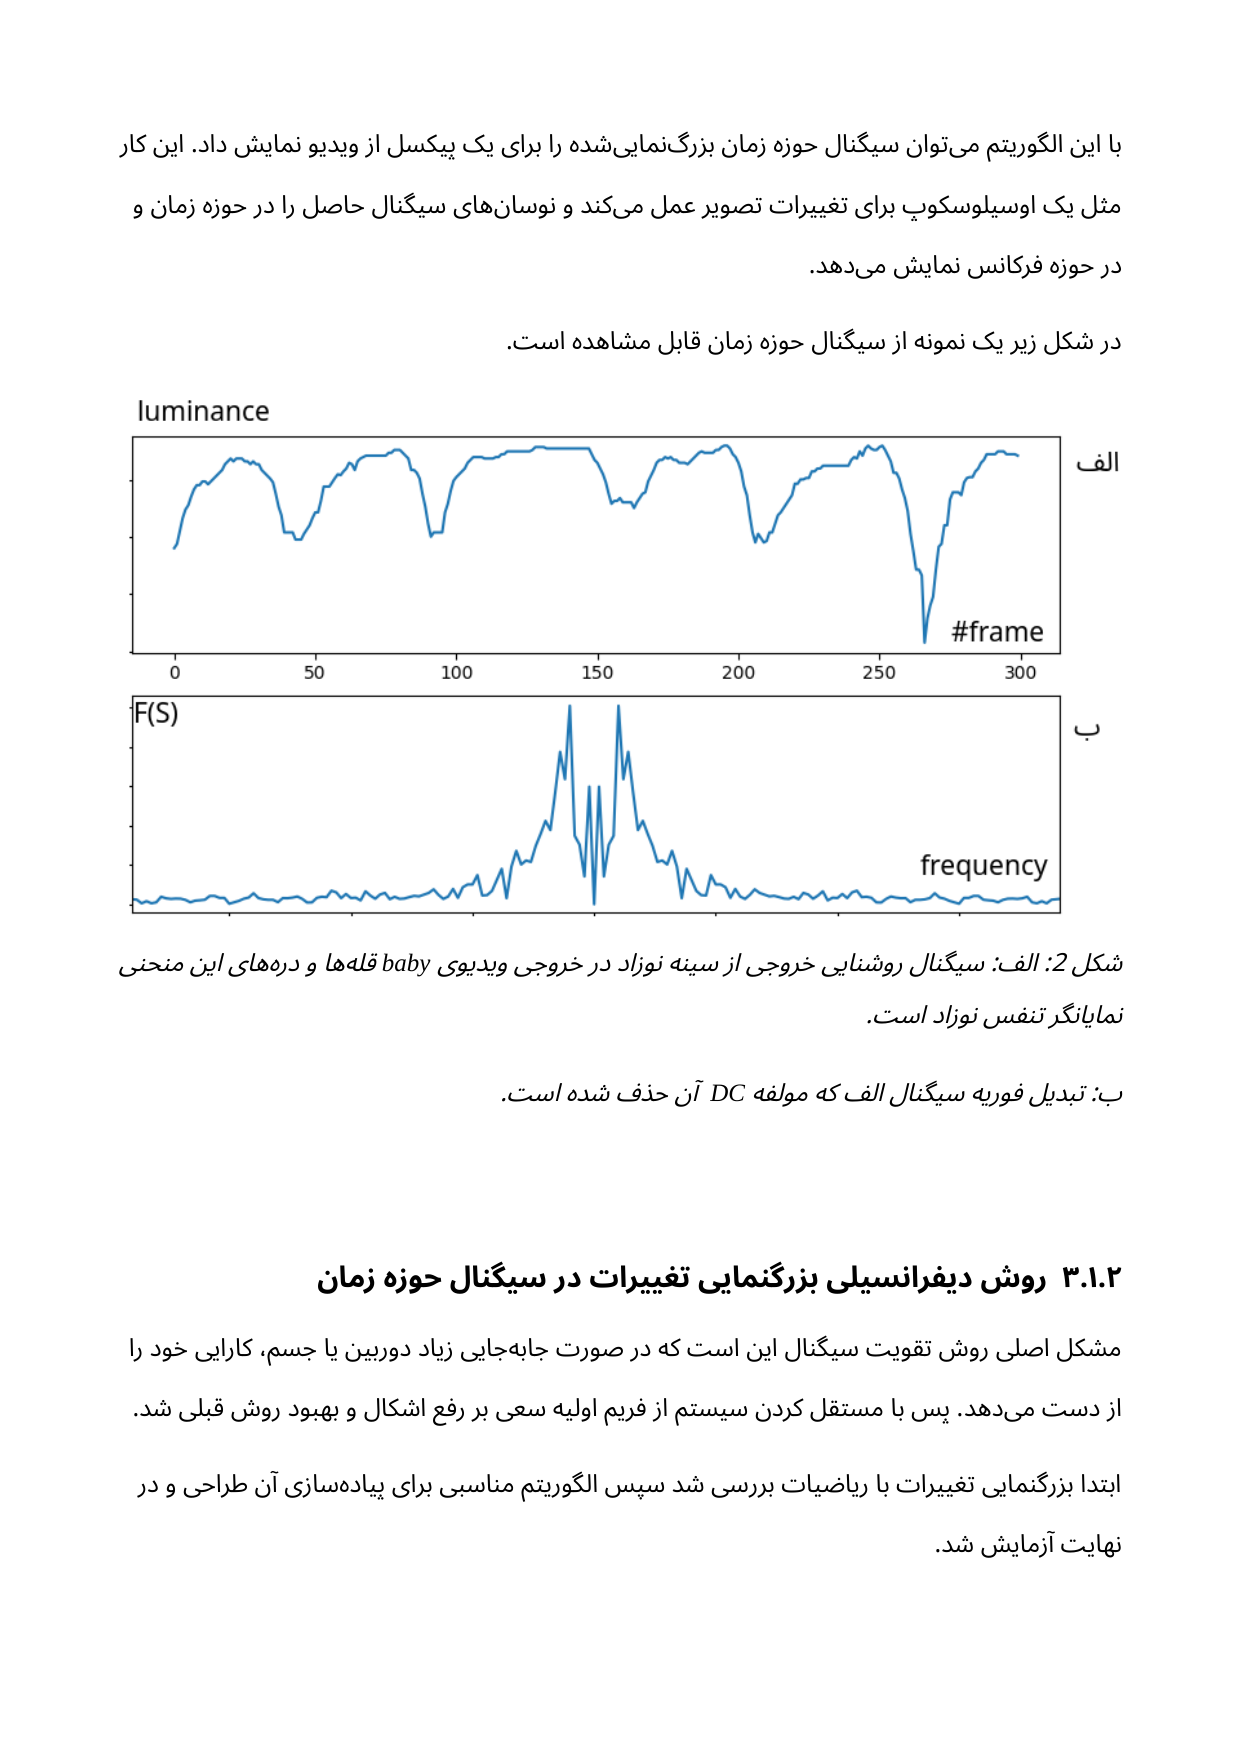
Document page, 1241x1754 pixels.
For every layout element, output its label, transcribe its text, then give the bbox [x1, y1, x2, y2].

picture [118, 390, 1123, 937]
text ب: تبدیل فوریه سیگنال الف که مولفه DC آن حذف شده است. [118, 1067, 1122, 1120]
text مشکل اصلی روش تقویت سیگنال این است که در صورت جابه‌جایی زیاد دوربین یا جسم، کارایی خود را از دست می‌دهد. پس با مستقل کردن سیستم از فریم اولیه سعی بر رفع اشکال و بهبود روش قبلی شد. [118, 1322, 1122, 1435]
text با این الگوریتم می‌توان سیگنال حوزه زمان بزرگ‌نمایی‌شده را برای یک پیکسل از ویدیو نمایش داد. این کار مثل یک اوسیلوسکوپ برای تغییرات تصویر عمل می‌کند و نوسان‌های سیگنال حاصل را در حوزه زمان و در حوزه فرکانس نمایش می‌دهد. [118, 118, 1122, 292]
subtitle روش دیفرانسیلی بزرگنمایی تغییرات در سیگنال حوزه زمان [118, 1247, 1122, 1309]
text در شکل زیر یک نمونه از سیگنال حوزه زمان قابل مشاهده است. [118, 315, 1122, 368]
text شکل 2: الف: سیگنال روشنایی خروجی از سینه نوزاد در خروجی ویدیوی baby قله‌ها و دره‌های این منحنی نمایانگر تنفس نوزاد است. [118, 937, 1122, 1042]
text ابتدا بزرگنمایی تغییرات با ریاضیات بررسی شد سپس الگوریتم مناسبی برای پیاده‌سازی آن طراحی و در نهایت آزمایش شد. [118, 1458, 1122, 1571]
